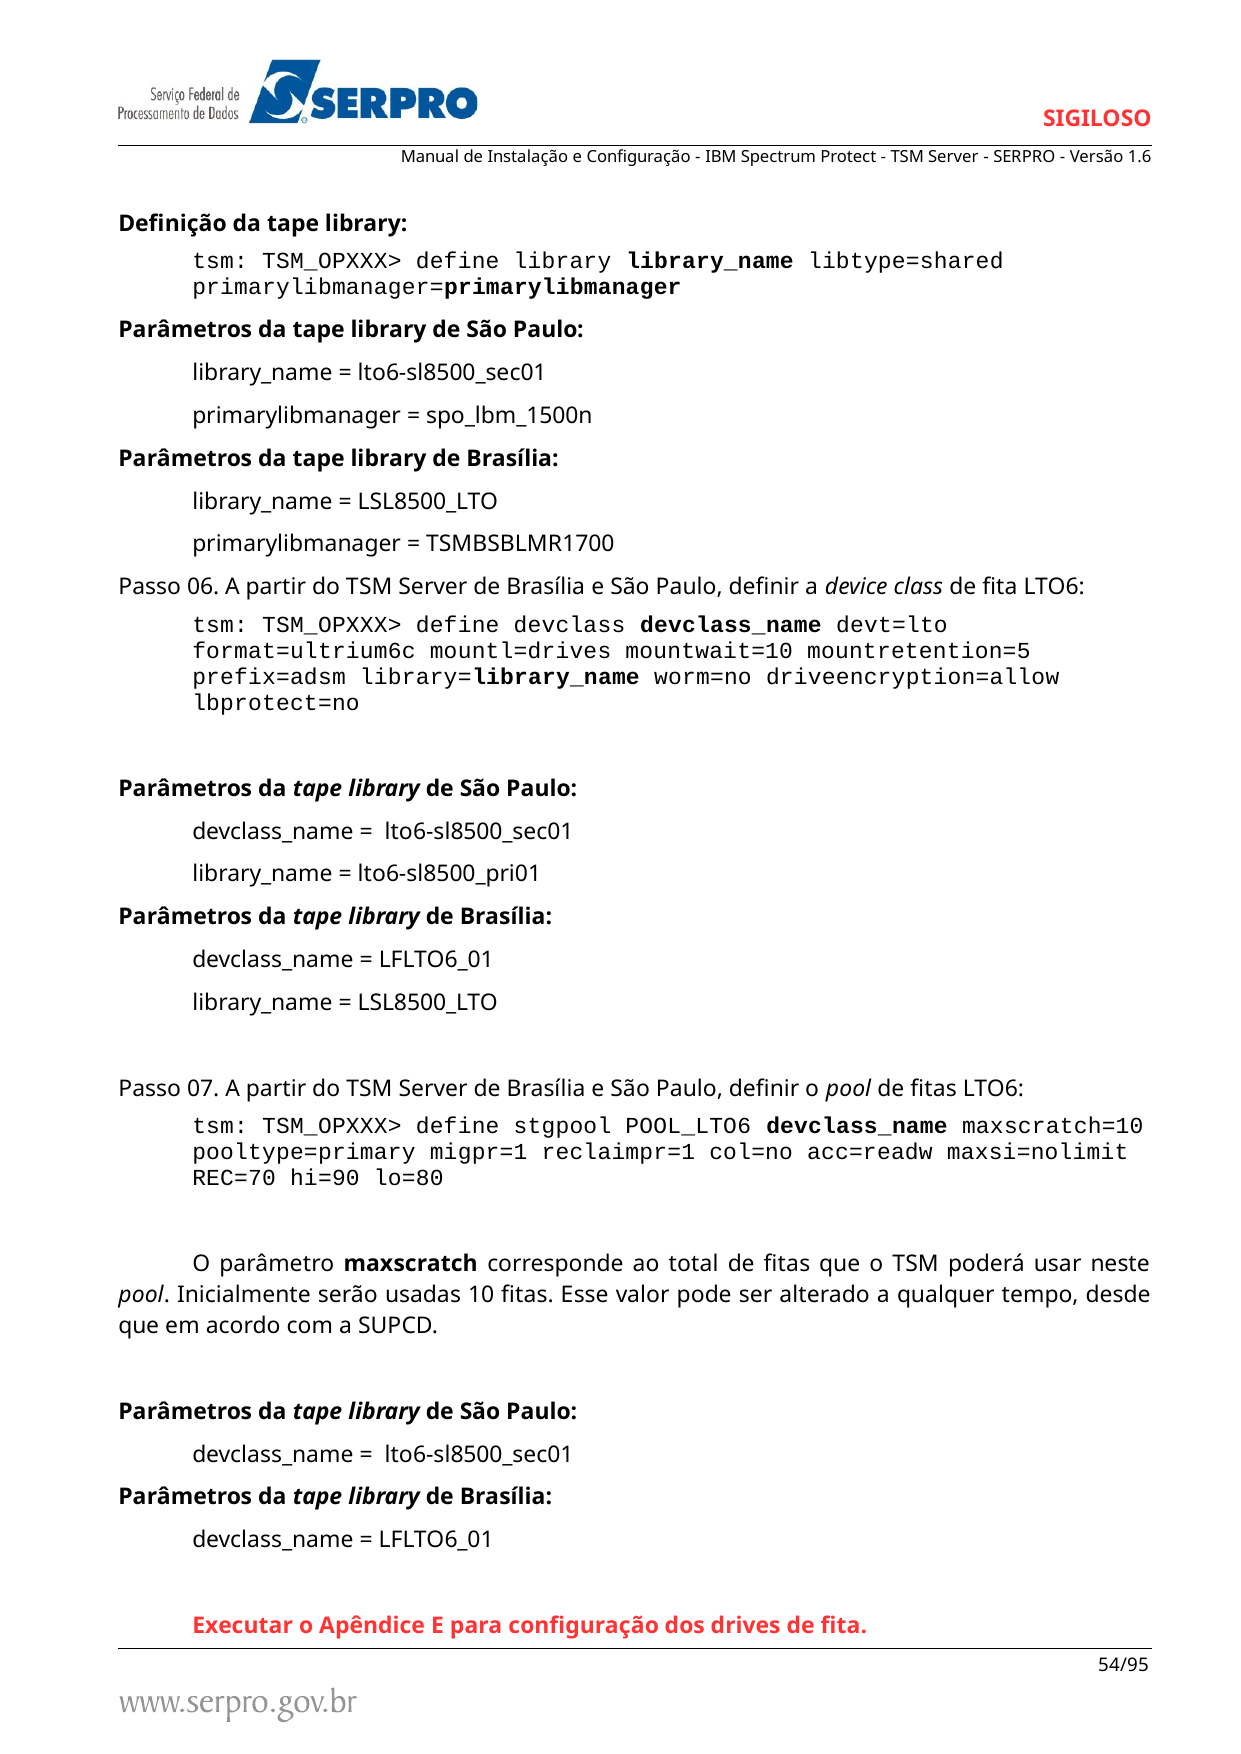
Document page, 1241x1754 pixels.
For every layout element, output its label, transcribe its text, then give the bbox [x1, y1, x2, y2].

text Parâmetros da tape library de Brasília: [118, 1480, 1152, 1511]
text Executar o Apêndice E para configuração dos drives de fita. [118, 1609, 1152, 1640]
text devclass_name = LFLTO6_01 [192, 943, 1152, 974]
text O parâmetro maxscratch corresponde ao total de fitas que o TSM poderá usar neste pool. Inicialmente serão usadas 10 fitas. Esse valor pode ser alterado a qualquer tempo, desde que em acordo com a SUPCD. [118, 1247, 1152, 1340]
text Definição da tape library: [118, 207, 1152, 238]
text devclass_name = lto6-sl8500_sec01 [118, 1437, 1152, 1468]
text Passo 06. A partir do TSM Server de Brasília e São Paulo, definir a device class de fita LTO6: [118, 570, 1152, 601]
text library_name = lto6-sl8500_sec01 [192, 356, 1152, 387]
text library_name = lto6-sl8500_pri01 [192, 857, 1152, 888]
text Parâmetros da tape library de São Paulo: [118, 1395, 1152, 1426]
text library_name = LSL8500_LTO [192, 986, 1152, 1017]
text primarylibmanager = TSMBSBLMR1700 [192, 527, 1152, 558]
picture [118, 59, 478, 124]
text Passo 07. A partir do TSM Server de Brasília e São Paulo, definir o pool de fitas LTO6: [118, 1071, 1152, 1102]
text tsm: TSM_OPXXX> define library library_name libtype=shared primarylibmanager=primarylibmanager [192, 249, 1152, 302]
text devclass_name = lto6-sl8500_sec01 [192, 814, 1152, 846]
text Parâmetros da tape library de Brasília: [118, 900, 1152, 931]
text devclass_name = LFLTO6_01 [118, 1523, 1152, 1554]
text tsm: TSM_OPXXX> define stgpool POOL_LTO6 devclass_name maxscratch=10 pooltype=primary migpr=1 reclaimpr=1 col=no acc=readw maxsi=nolimit REC=70 hi=90 lo=80 [192, 1114, 1152, 1192]
text primarylibmanager = spo_lbm_1500n [192, 399, 1152, 430]
text Parâmetros da tape library de São Paulo: [118, 772, 1152, 803]
text Parâmetros da tape library de São Paulo: [118, 313, 1152, 344]
text tsm: TSM_OPXXX> define devclass devclass_name devt=lto format=ultrium6c mountl=drives mountwait=10 mountretention=5 prefix=adsm library=library_name worm=no driveencryption=allow lbprotect=no [192, 613, 1152, 717]
text Parâmetros da tape library de Brasília: [118, 442, 1152, 473]
text library_name = LSL8500_LTO [192, 484, 1152, 516]
